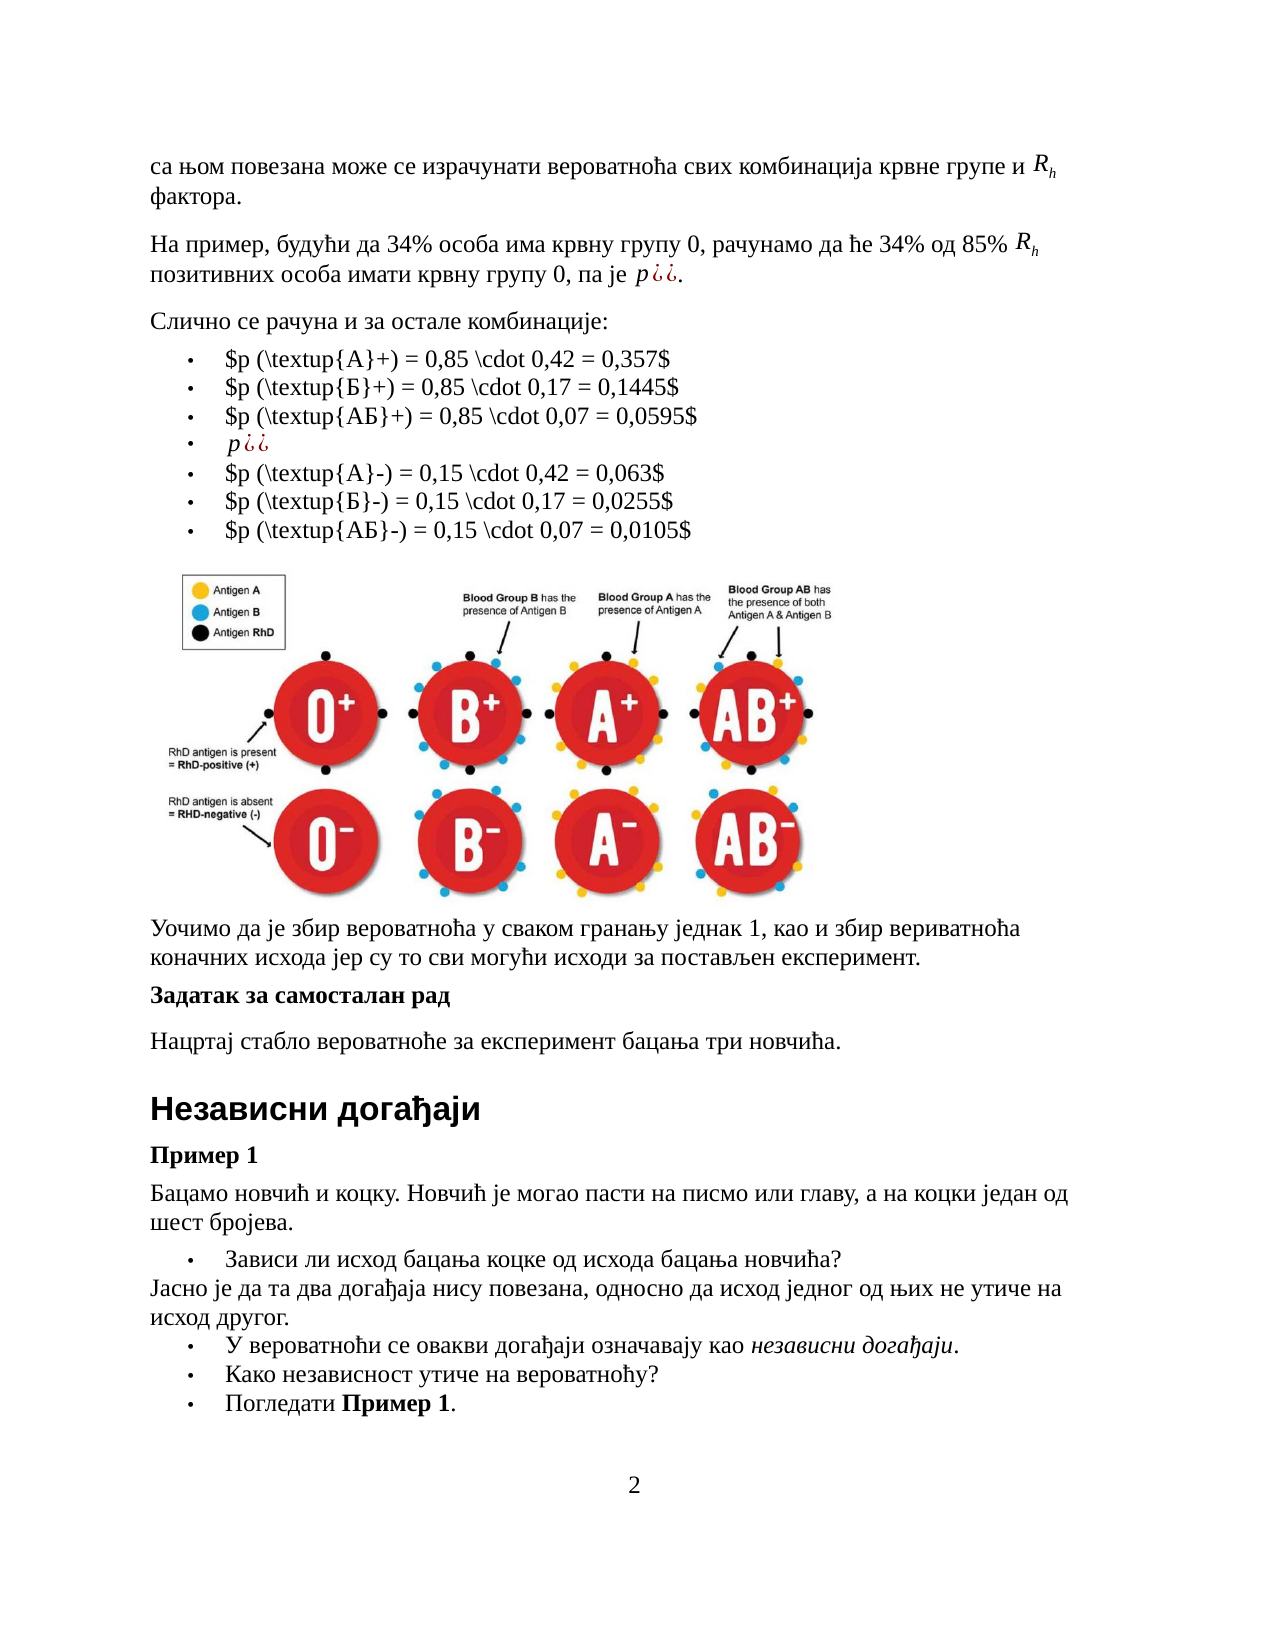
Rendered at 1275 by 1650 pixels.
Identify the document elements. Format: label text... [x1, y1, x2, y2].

text Уочимо да је збир вероватноћа у сваком гранању једнак 1, као и збир вериватноћа коначних исхода јер су то сви могући исходи за постављен експеримент. [150, 913, 1125, 971]
text са њом повезана може се израчунати вероватноћа свих комбинација крвне групе и фактора. [150, 150, 1125, 210]
list $p (\textup{АБ}+) = 0,85 \cdot 0,07 = 0,0595$ [187, 401, 1125, 430]
list У вероватноћи се овакви догађаји означавају као независни догађаји. [187, 1331, 1125, 1359]
list $p (\textup{А}-) = 0,15 \cdot 0,42 = 0,063$ [187, 458, 1125, 486]
text Бацамо новчић и коцку. Новчић је могао пасти на писмо или главу, а на коцки један од шест бројева. [150, 1178, 1125, 1235]
list $p (\textup{Б}+) = 0,85 \cdot 0,17 = 0,1445$ [187, 372, 1125, 401]
list $p (\textup{Б}-) = 0,15 \cdot 0,17 = 0,0255$ [187, 486, 1125, 515]
list Погледати Пример 1. [187, 1388, 1125, 1417]
list Зависи ли исход бацања коцке од исхода бацања новчића? [187, 1244, 1125, 1273]
list Како независност утиче на вероватноћу? [187, 1359, 1125, 1388]
list $p (\textup{А}+) = 0,85 \cdot 0,42 = 0,357$ [187, 344, 1125, 372]
list $p (\textup{АБ}-) = 0,15 \cdot 0,07 = 0,0105$ [187, 515, 1125, 544]
text Нацртај стабло вероватноће за експеримент бацања три новчића. [150, 1026, 1125, 1055]
subtitle Независни догађаји [150, 1089, 1125, 1128]
text На пример, будући да 34% особа има крвну групу 0, рачунамо да ће 34% од 85% позитивних особа имати крвну групу 0, па је . [150, 228, 1125, 288]
text Задатак за самосталан рад [150, 980, 1125, 1008]
text Јасно је да та два догађаја нису повезана, односно да исход једног од њих не утиче на исход другог. [150, 1273, 1125, 1331]
text Слично се рачуна и за остале комбинације: [150, 306, 1125, 335]
picture [150, 543, 854, 914]
text Пример 1 [150, 1140, 1125, 1169]
